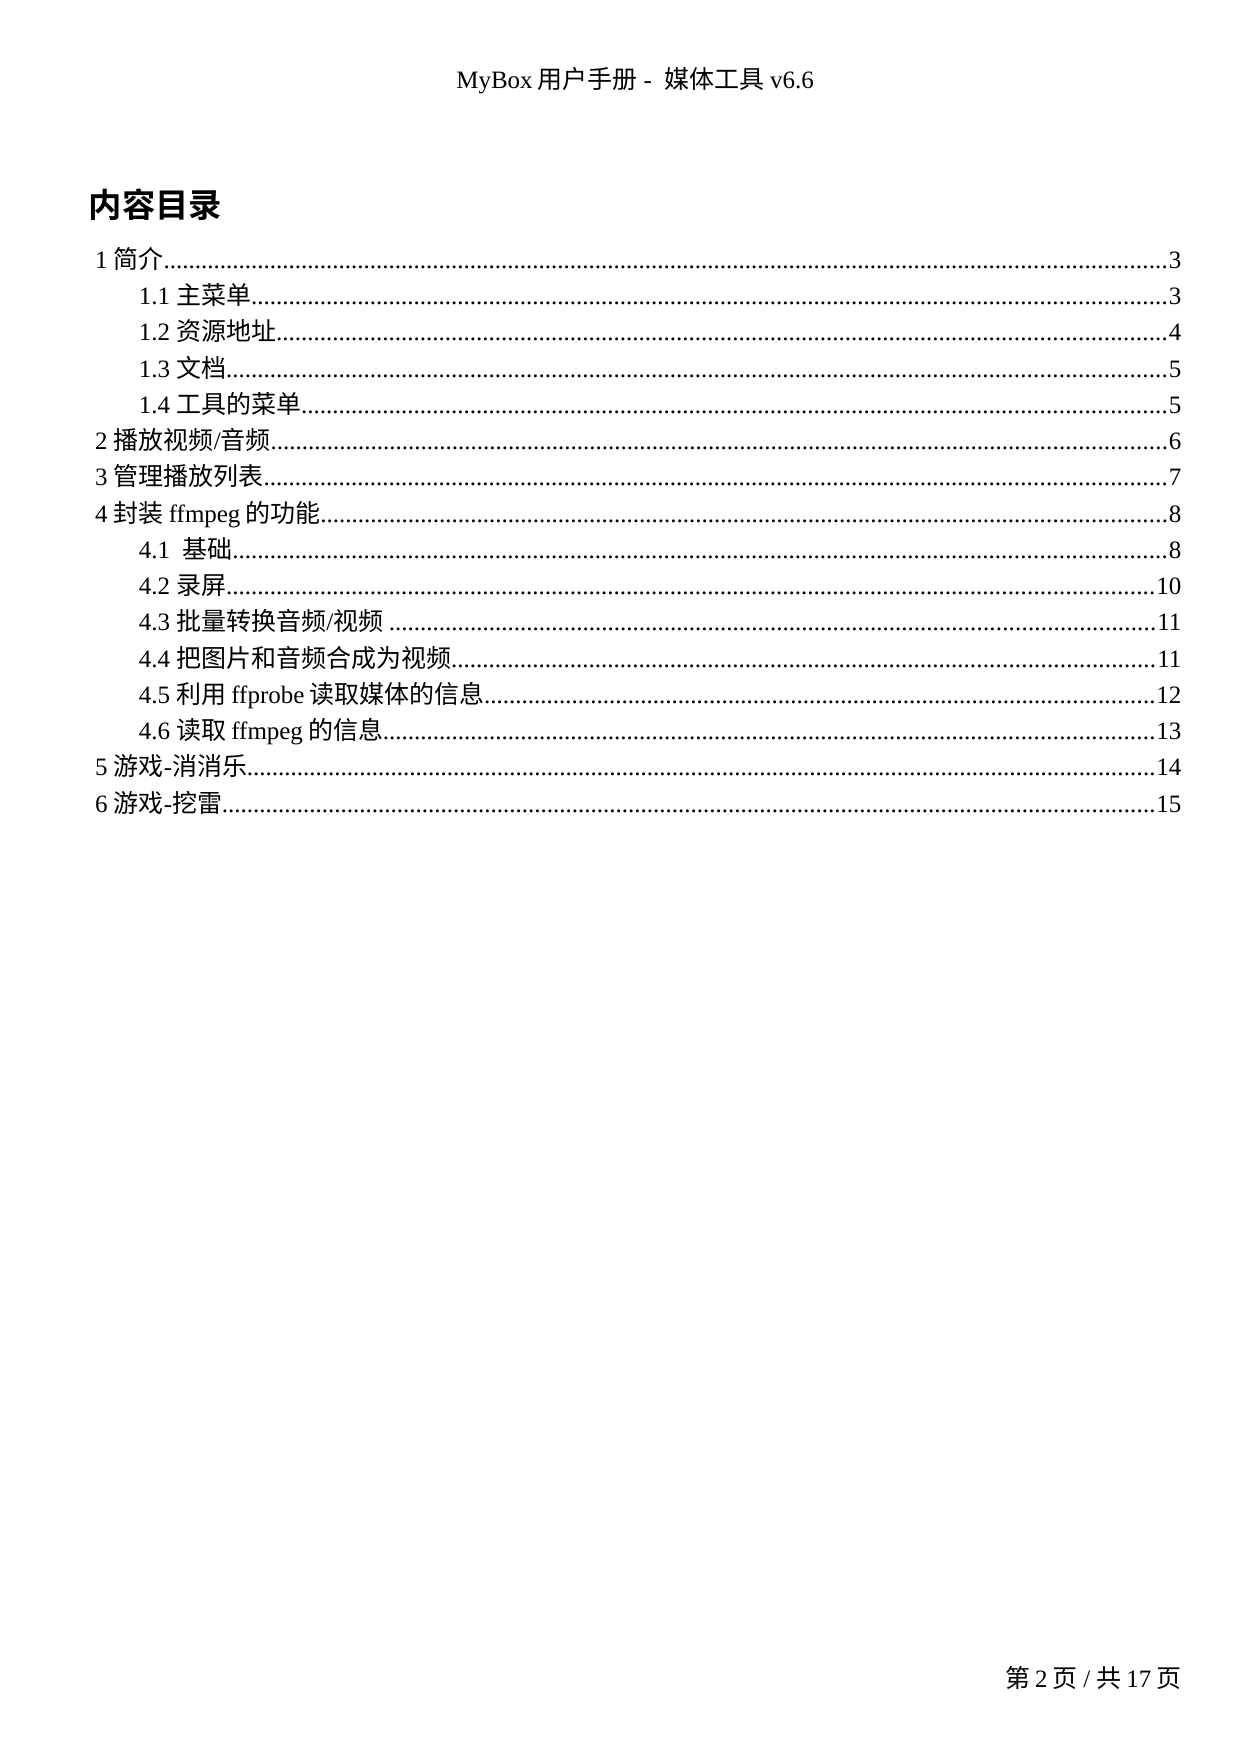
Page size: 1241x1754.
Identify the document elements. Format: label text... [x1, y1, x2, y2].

text 3 管理播放列表 7 [88, 457, 1181, 493]
subtitle 内容目录 [88, 178, 1181, 227]
text 5 游戏-消消乐 14 [88, 747, 1181, 783]
text 2 播放视频/音频 6 [88, 421, 1181, 457]
text 4.2 录屏 10 [132, 566, 1181, 602]
text 1.3 文档 5 [132, 348, 1181, 384]
text 1.1 主菜单 3 [132, 276, 1181, 312]
text 1 简介 3 [88, 239, 1181, 276]
text 1.4 工具的菜单 5 [132, 384, 1181, 421]
text 6 游戏-挖雷 15 [88, 783, 1181, 819]
text 4.5 利用ffprobe读取媒体的信息 12 [132, 674, 1181, 711]
text 4.1 基础 8 [132, 529, 1181, 566]
text 4 封装ffmpeg的功能 8 [88, 493, 1181, 529]
text 1.2 资源地址 4 [132, 312, 1181, 348]
text 4.3 批量转换音频/视频 11 [132, 602, 1181, 638]
text 4.6 读取ffmpeg的信息 13 [132, 711, 1181, 747]
text 4.4 把图片和音频合成为视频 11 [132, 638, 1181, 674]
